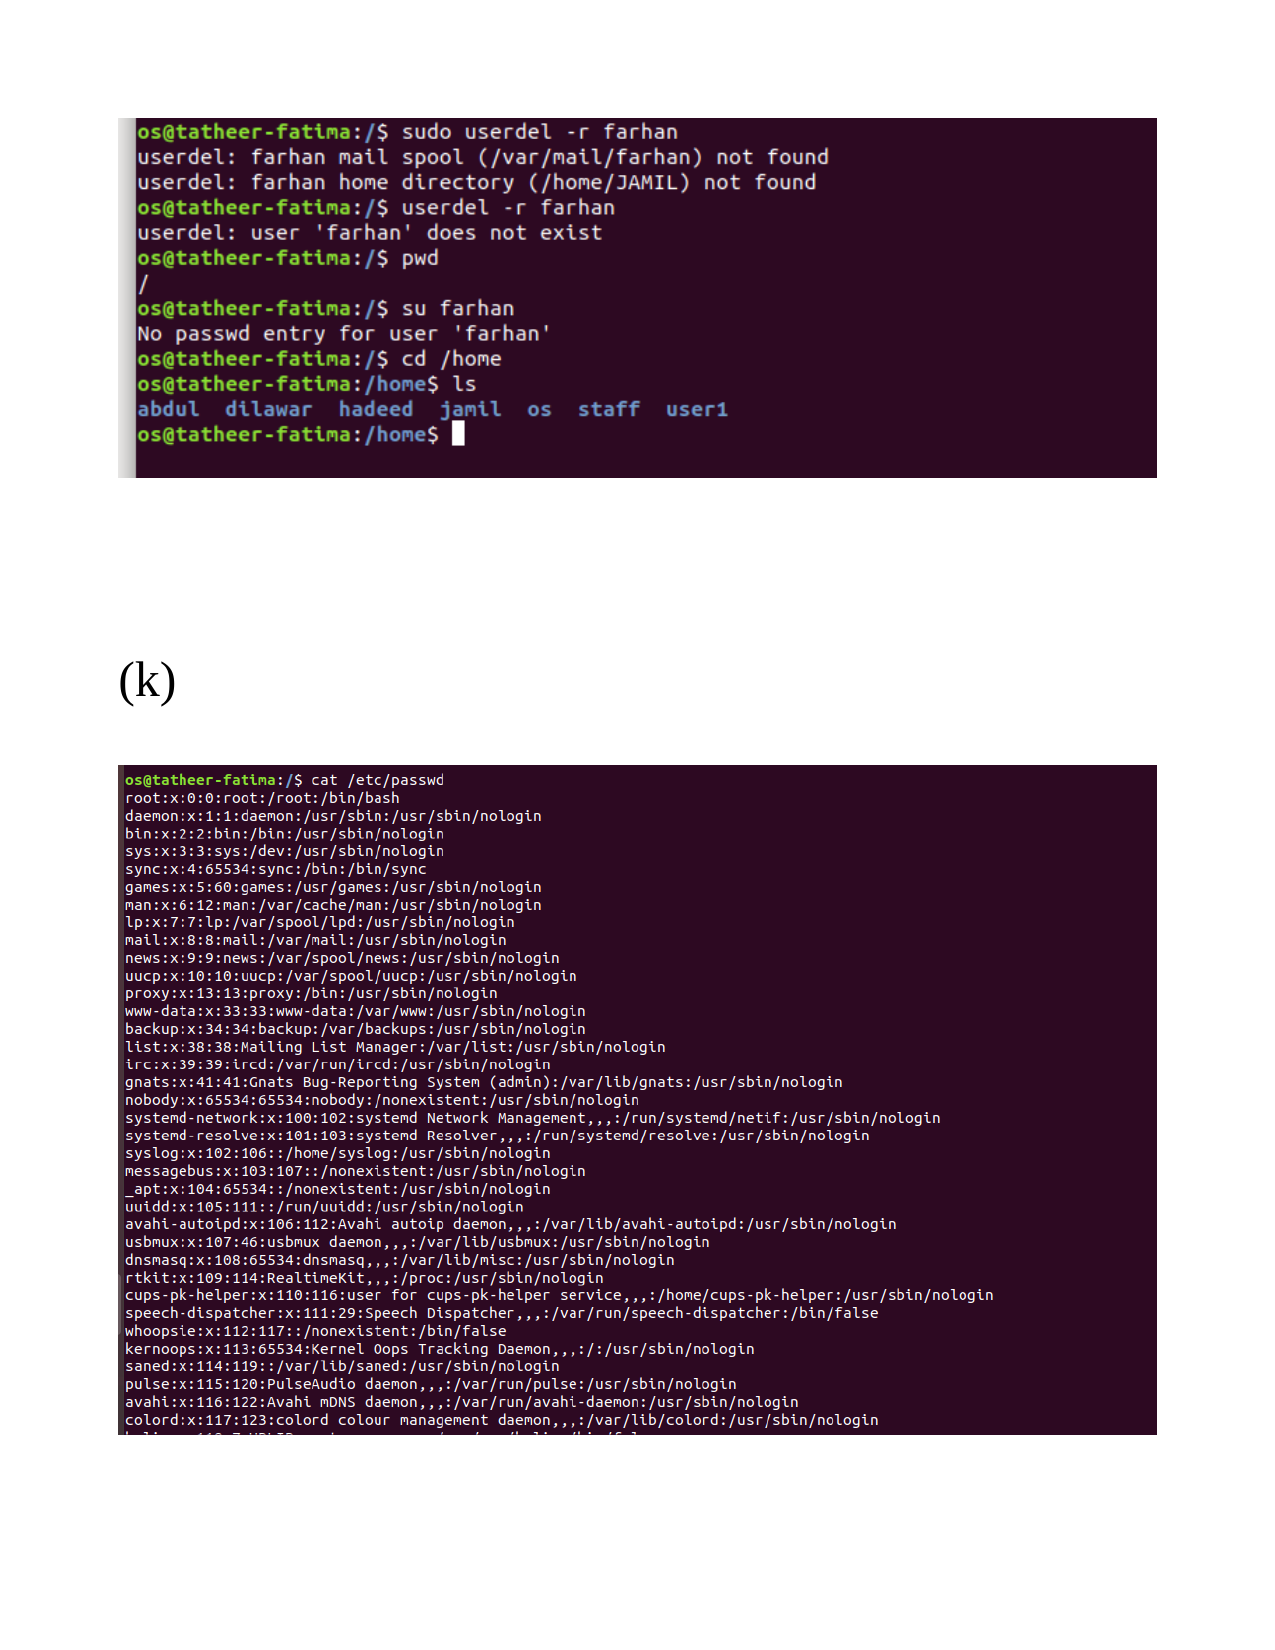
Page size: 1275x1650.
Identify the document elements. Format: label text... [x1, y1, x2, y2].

text (k) [118, 650, 1157, 707]
picture [118, 118, 1157, 478]
picture [118, 765, 1157, 1435]
